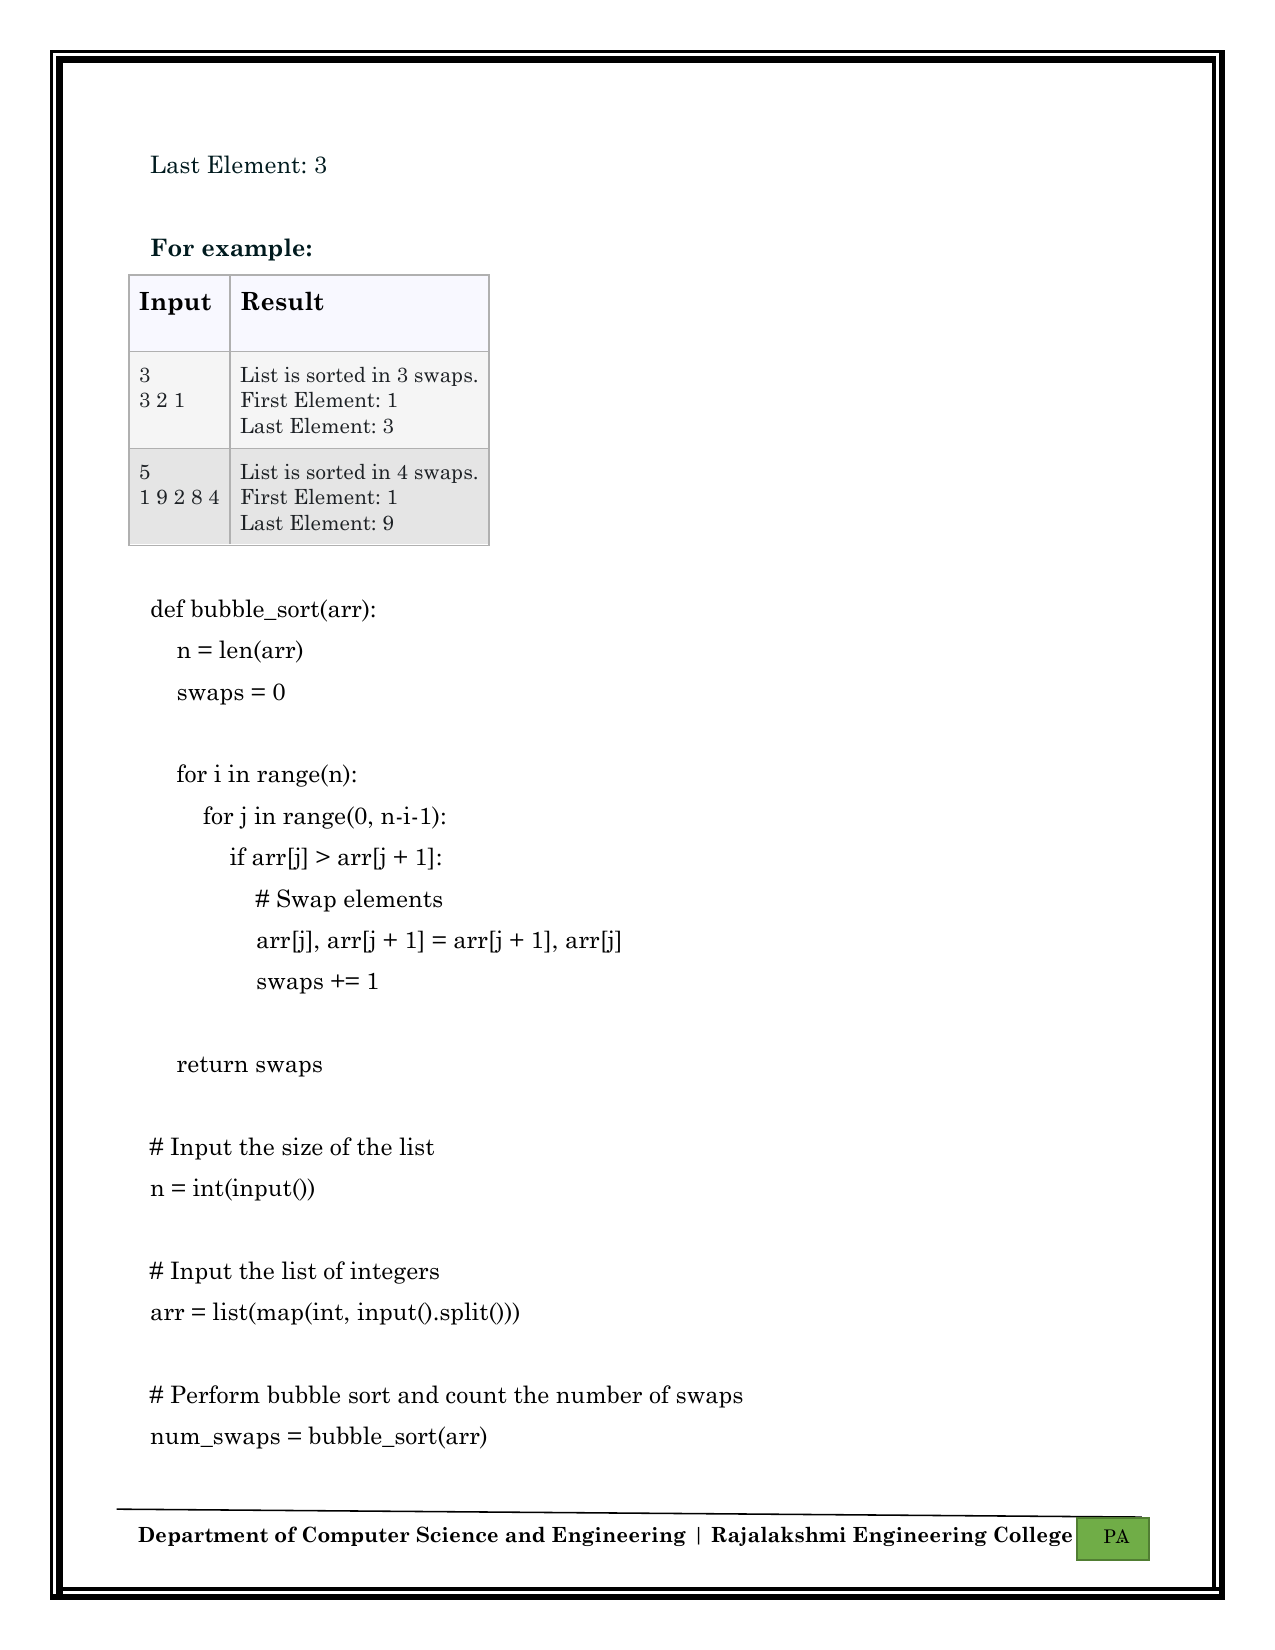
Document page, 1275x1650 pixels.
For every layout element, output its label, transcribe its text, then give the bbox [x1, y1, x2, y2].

text if arr[j] > arr[j + 1]: [150, 842, 1125, 871]
text for i in range(n): [150, 759, 1125, 788]
table_cell 3 3 2 1 [130, 352, 229, 448]
text # Perform bubble sort and count the number of swaps [150, 1379, 1125, 1408]
text swaps += 1 [150, 966, 1125, 995]
text arr[j], arr[j + 1] = arr[j + 1], arr[j] [150, 925, 1125, 953]
table_cell 5 1 9 2 8 4 [130, 449, 229, 544]
text num_swaps = bubble_sort(arr) [150, 1421, 1125, 1450]
table_cell List is sorted in 4 swaps. First Element: 1 Last Element: 9 [231, 449, 488, 544]
text # Input the list of integers [150, 1256, 1125, 1284]
text # Input the size of the list [150, 1131, 1125, 1160]
text For example: [150, 233, 1125, 262]
table_cell List is sorted in 3 swaps. First Element: 1 Last Element: 3 [231, 352, 488, 448]
text def bubble_sort(arr): [150, 594, 1125, 623]
text for j in range(0, n-i-1): [150, 801, 1125, 829]
table_header Result [231, 276, 488, 351]
text arr = list(map(int, input().split())) [150, 1297, 1125, 1326]
text return swaps [150, 1049, 1125, 1078]
table_header Input [130, 276, 229, 351]
text Last Element: 3 [150, 150, 1125, 179]
text # Swap elements [150, 883, 1125, 912]
text swaps = 0 [150, 677, 1125, 705]
text n = int(input()) [150, 1173, 1125, 1202]
text n = len(arr) [150, 635, 1125, 664]
